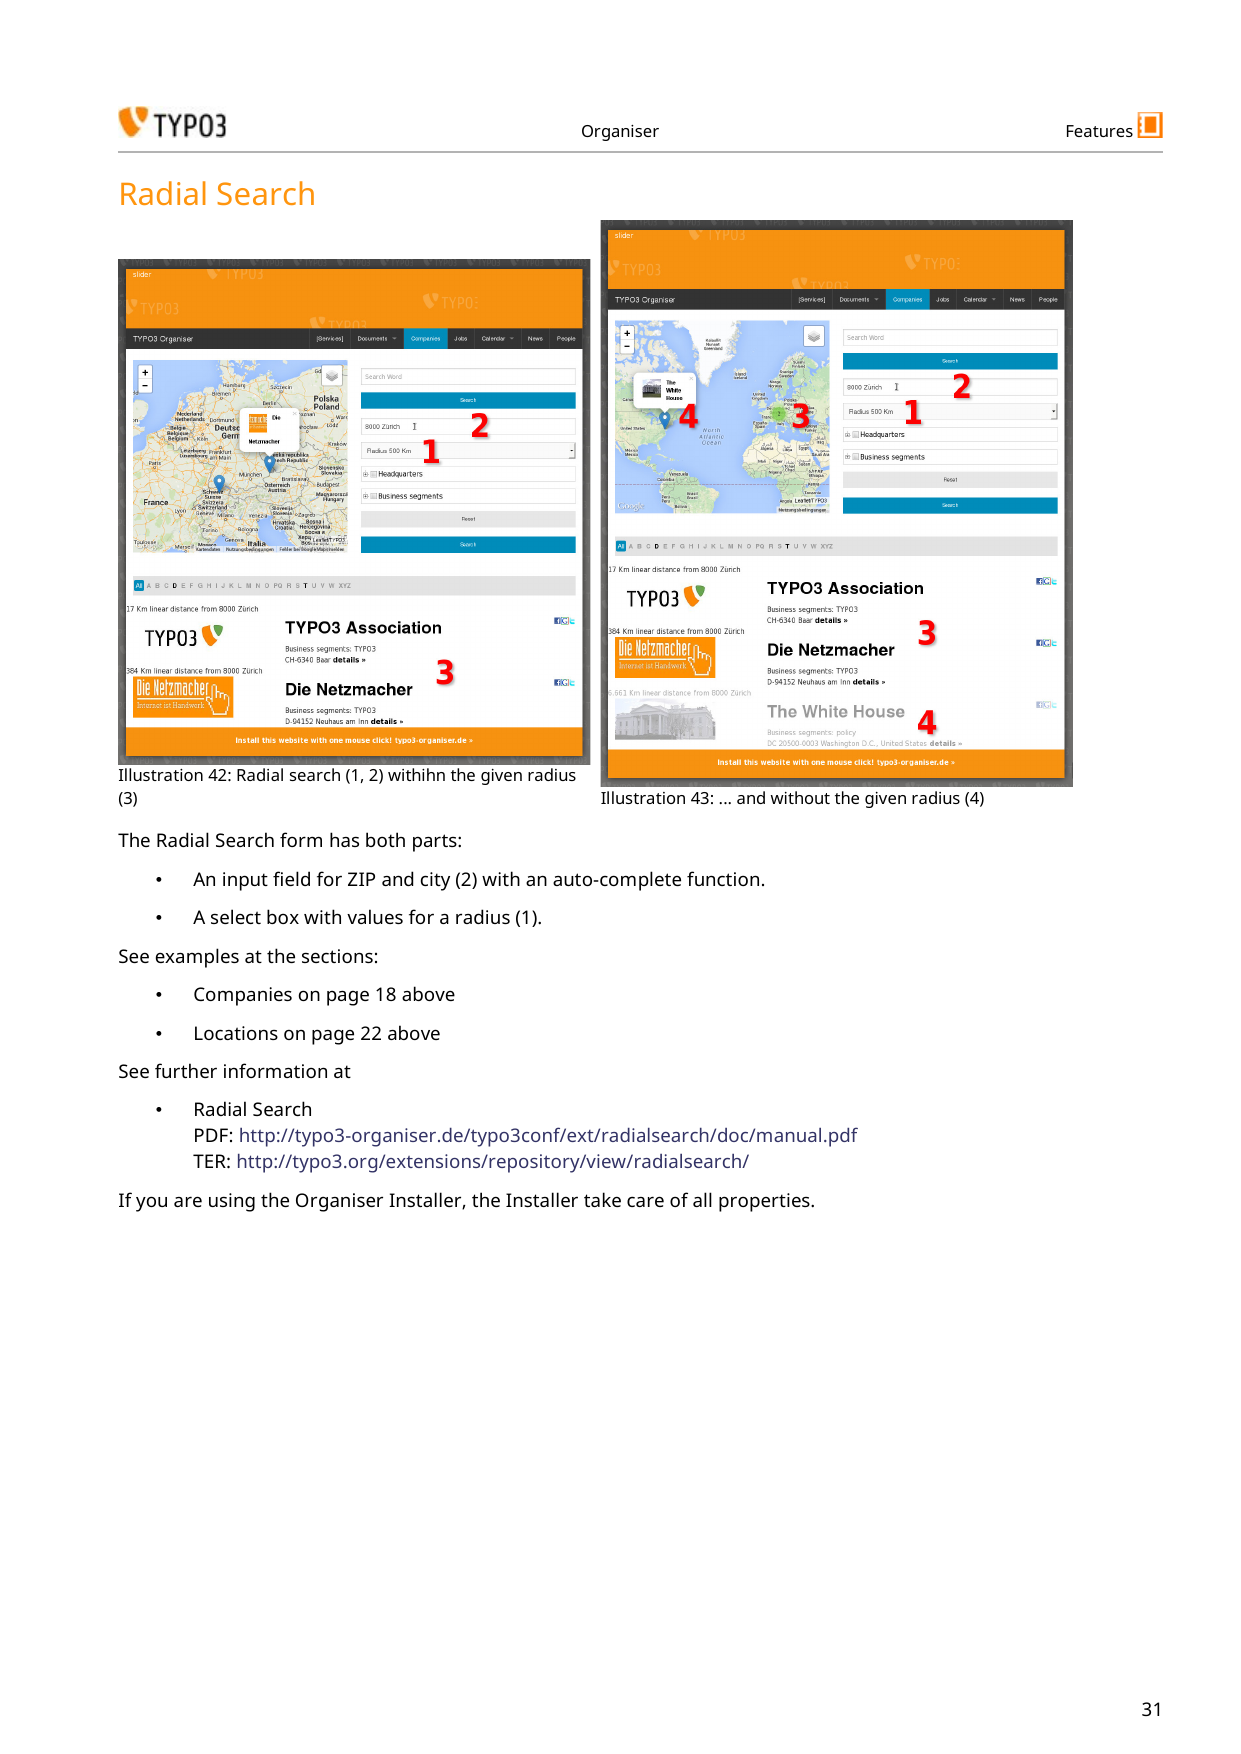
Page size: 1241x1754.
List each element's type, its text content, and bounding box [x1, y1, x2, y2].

text If you are using the Organiser Installer, the Installer take care of all properties. [118, 1187, 1163, 1213]
list A select box with values for a radius (1). [156, 904, 1163, 930]
list Companies on page 15 above [156, 981, 1163, 1007]
list Locations on page 18 above [156, 1019, 1163, 1046]
list An input field for ZIP and city (2) with an auto-complete function. [156, 866, 1163, 892]
picture [118, 106, 227, 138]
text See further information at [118, 1058, 1163, 1084]
text Illustration 42: Radial search (1, 2) withihn the given radius (3) [118, 765, 591, 809]
list Radial Search PDF: http://typo3-organiser.de/typo3conf/ext/radialsearch/doc/manual.pdf TER: http://typo3.org/extensions/repository/view/radialsearch/ [156, 1096, 1163, 1174]
text Illustration 43: ... and without the given radius (4) [601, 787, 1073, 809]
subtitle Radial Search [118, 172, 1163, 215]
picture [600, 220, 1073, 787]
text See examples at the sections: [118, 943, 1163, 969]
picture [118, 259, 591, 765]
text The Radial Search form has both parts: [118, 827, 1163, 853]
picture [1137, 112, 1163, 138]
